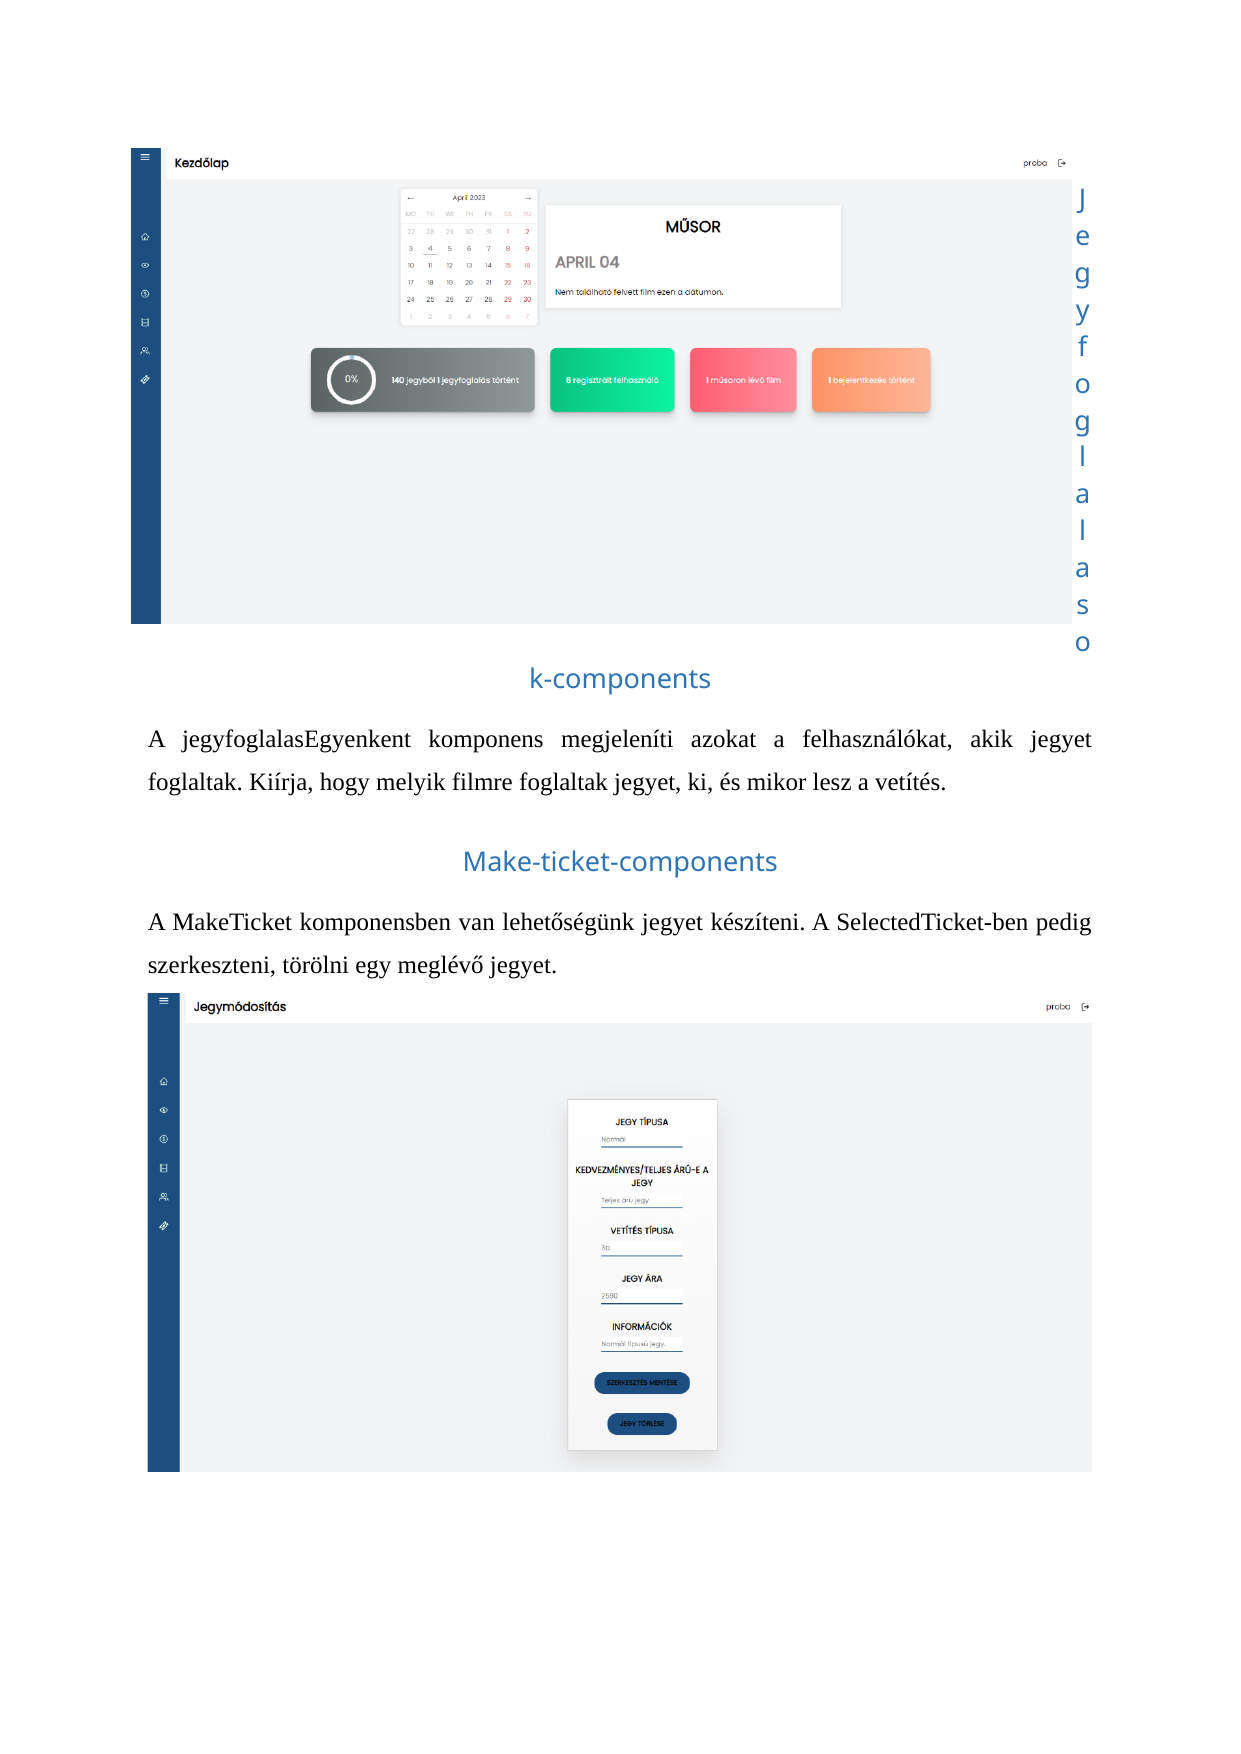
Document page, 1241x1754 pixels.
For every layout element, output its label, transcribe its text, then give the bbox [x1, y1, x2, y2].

text A jegyfoglalasEgyenkent komponens megjeleníti azokat a felhasználókat, akik jegyet foglaltak. Kiírja, hogy melyik filmre foglaltak jegyet, ki, és mikor lesz a vetítés. [148, 724, 1093, 796]
subtitle Make-ticket-components [148, 842, 1093, 879]
subtitle Jegyfoglalasok-components [148, 180, 1093, 696]
text A MakeTicket komponensben van lehetőségünk jegyet készíteni. A SelectedTicket-ben pedig szerkeszteni, törölni egy meglévő jegyet. [148, 907, 1093, 979]
